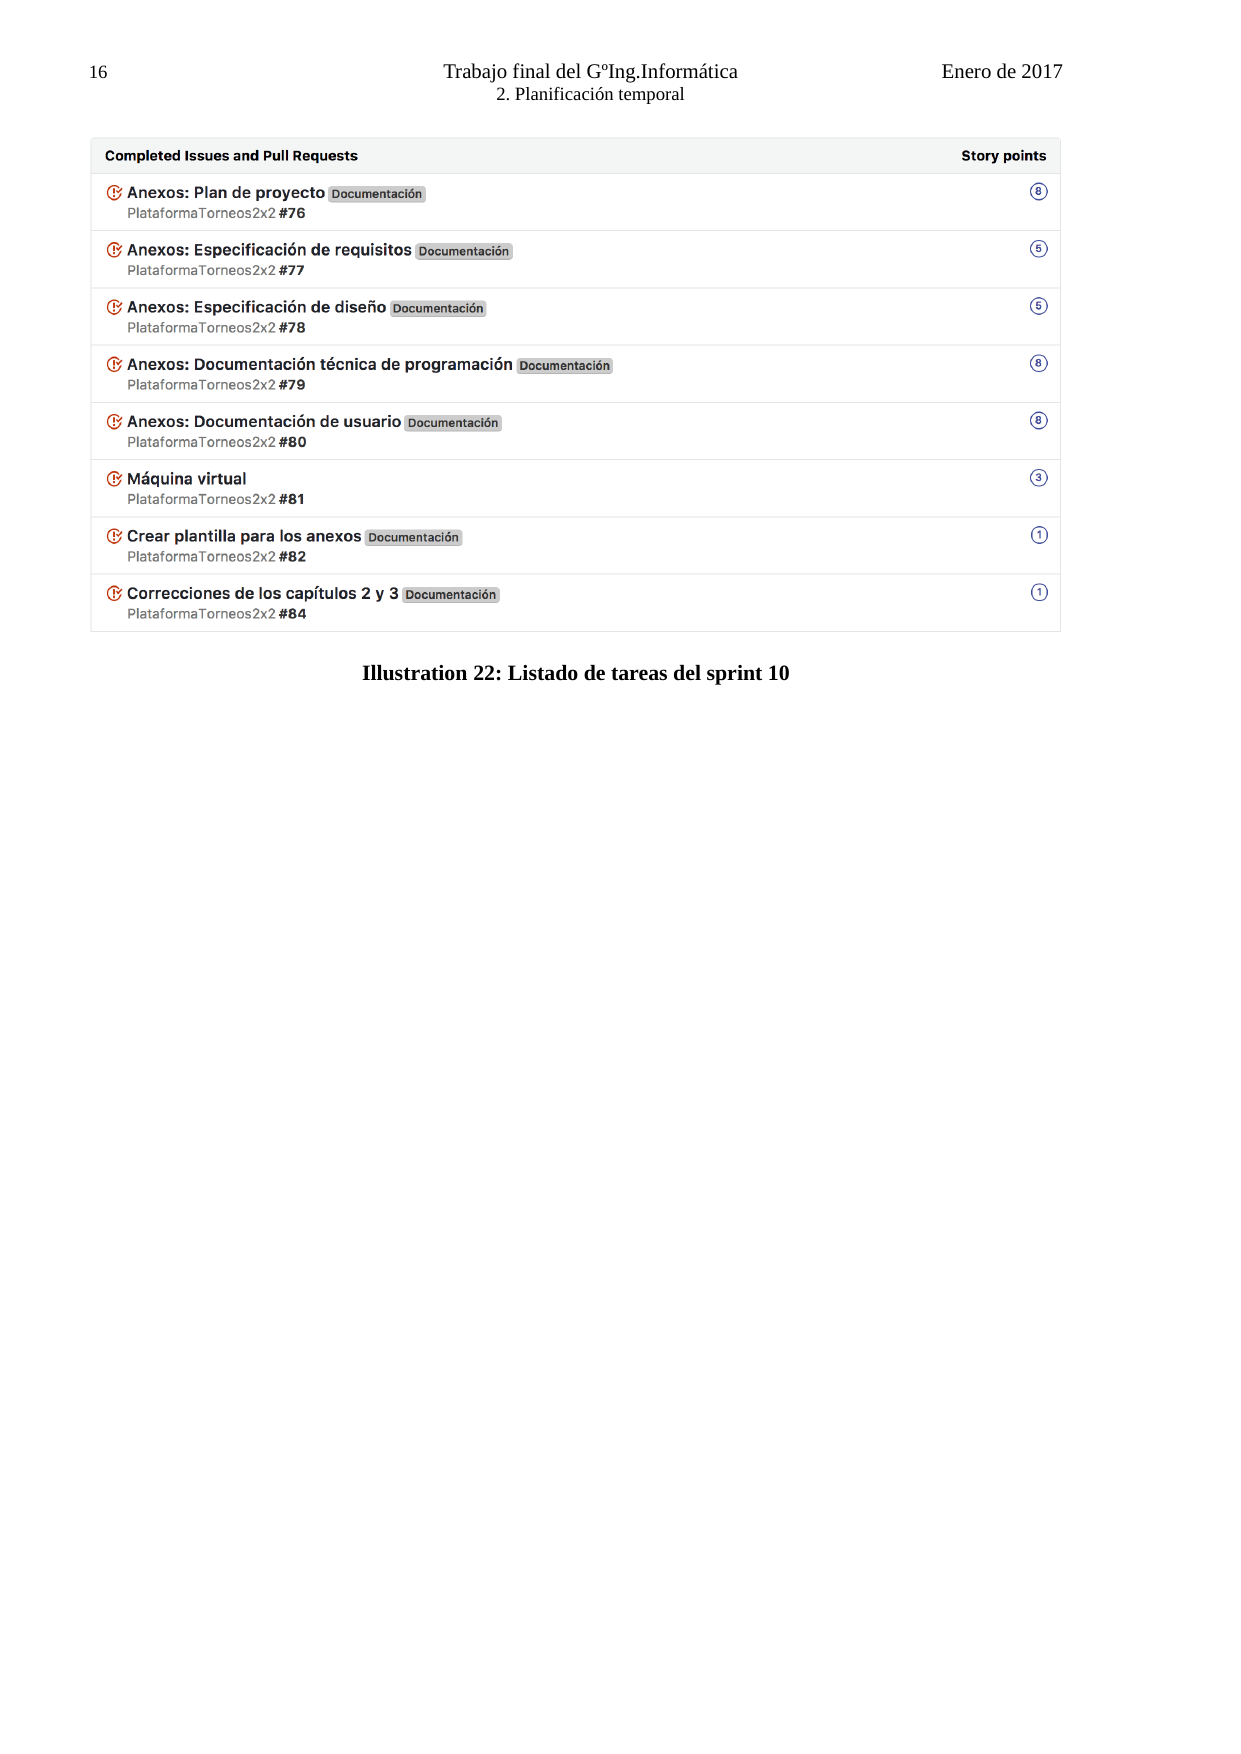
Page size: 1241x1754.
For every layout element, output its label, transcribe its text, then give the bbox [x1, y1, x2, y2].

picture [88, 134, 1063, 636]
text Illustration 22: Listado de tareas del sprint 10 [88, 636, 1063, 686]
